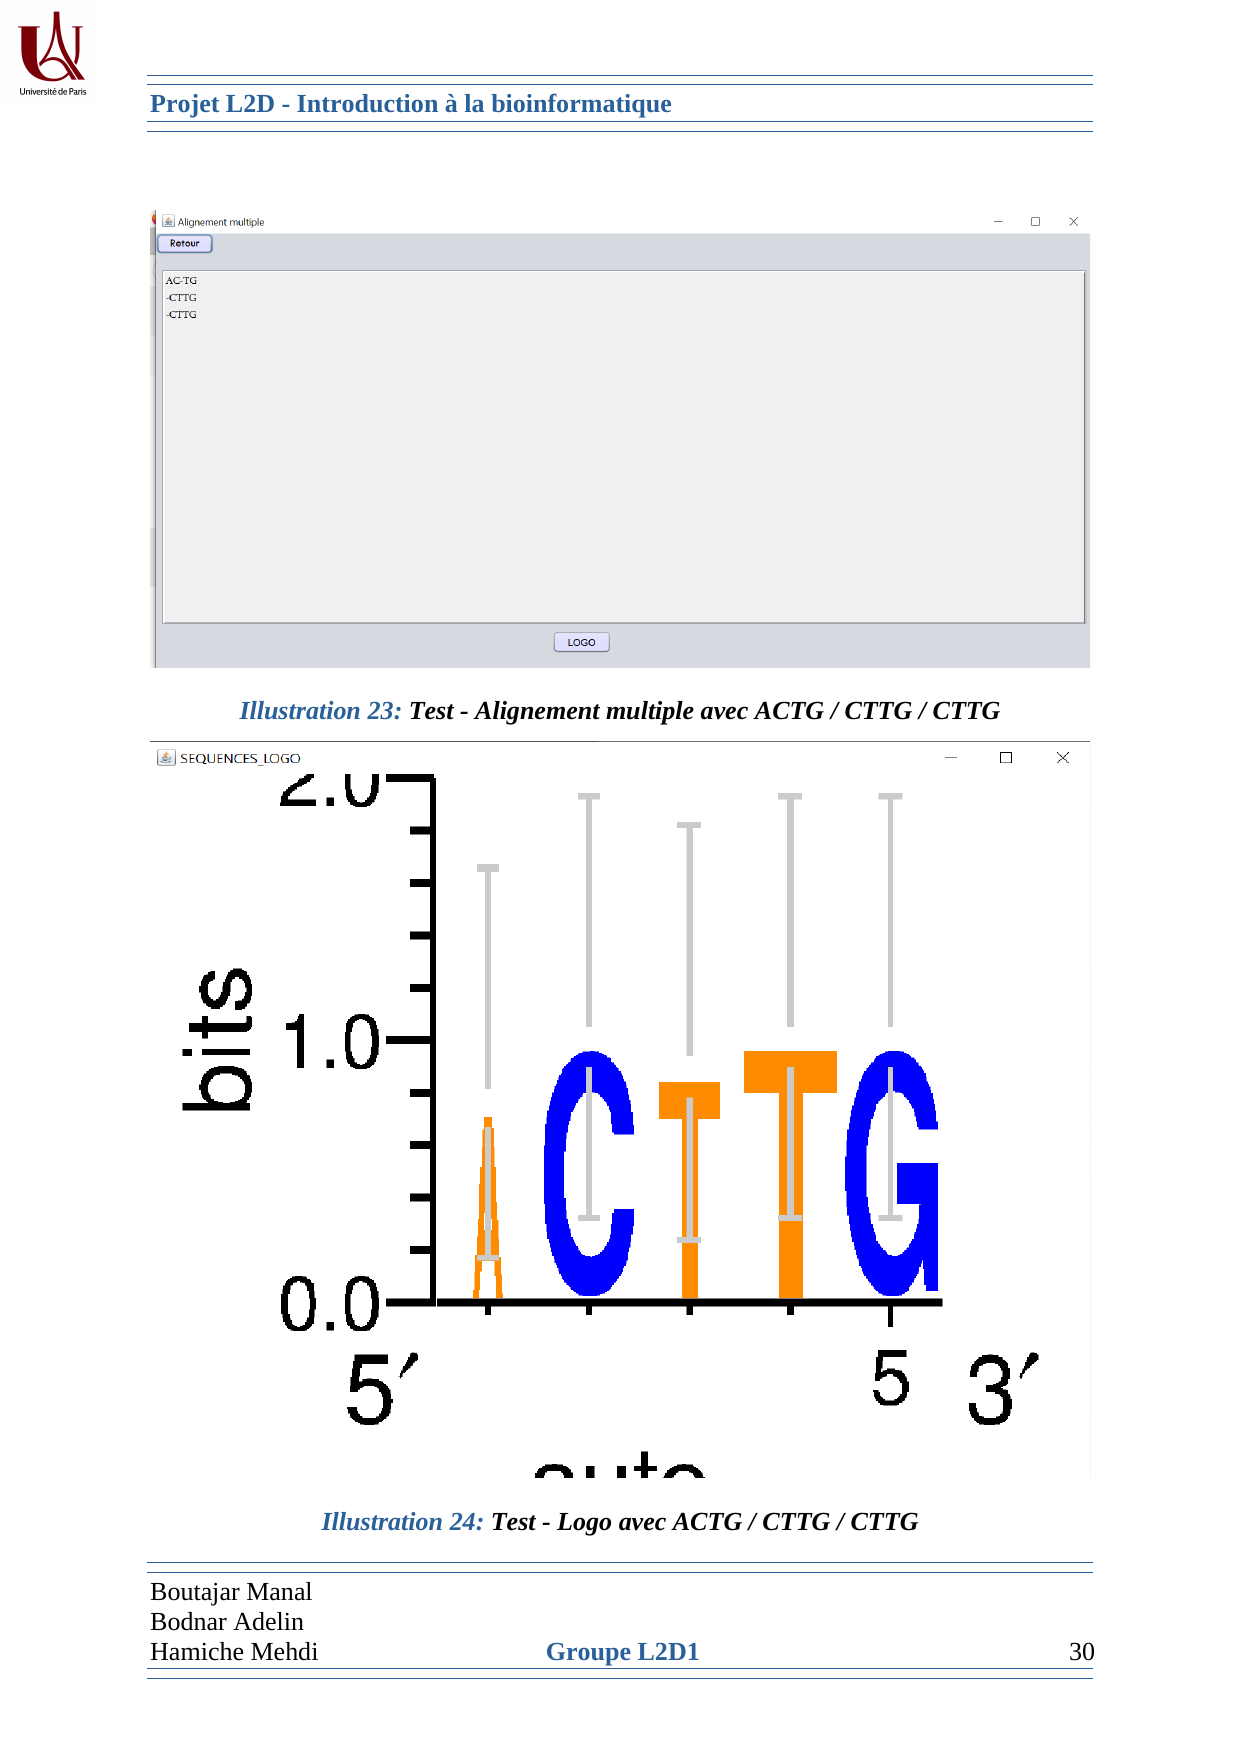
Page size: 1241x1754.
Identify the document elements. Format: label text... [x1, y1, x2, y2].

picture [150, 210, 1091, 668]
picture [0, 0, 101, 107]
text Illustration 23: Test - Alignement multiple avec ACTG / CTTG / CTTG [150, 668, 1090, 725]
picture [150, 741, 1091, 1478]
text Illustration 24: Test - Logo avec ACTG / CTTG / CTTG [150, 1478, 1090, 1536]
